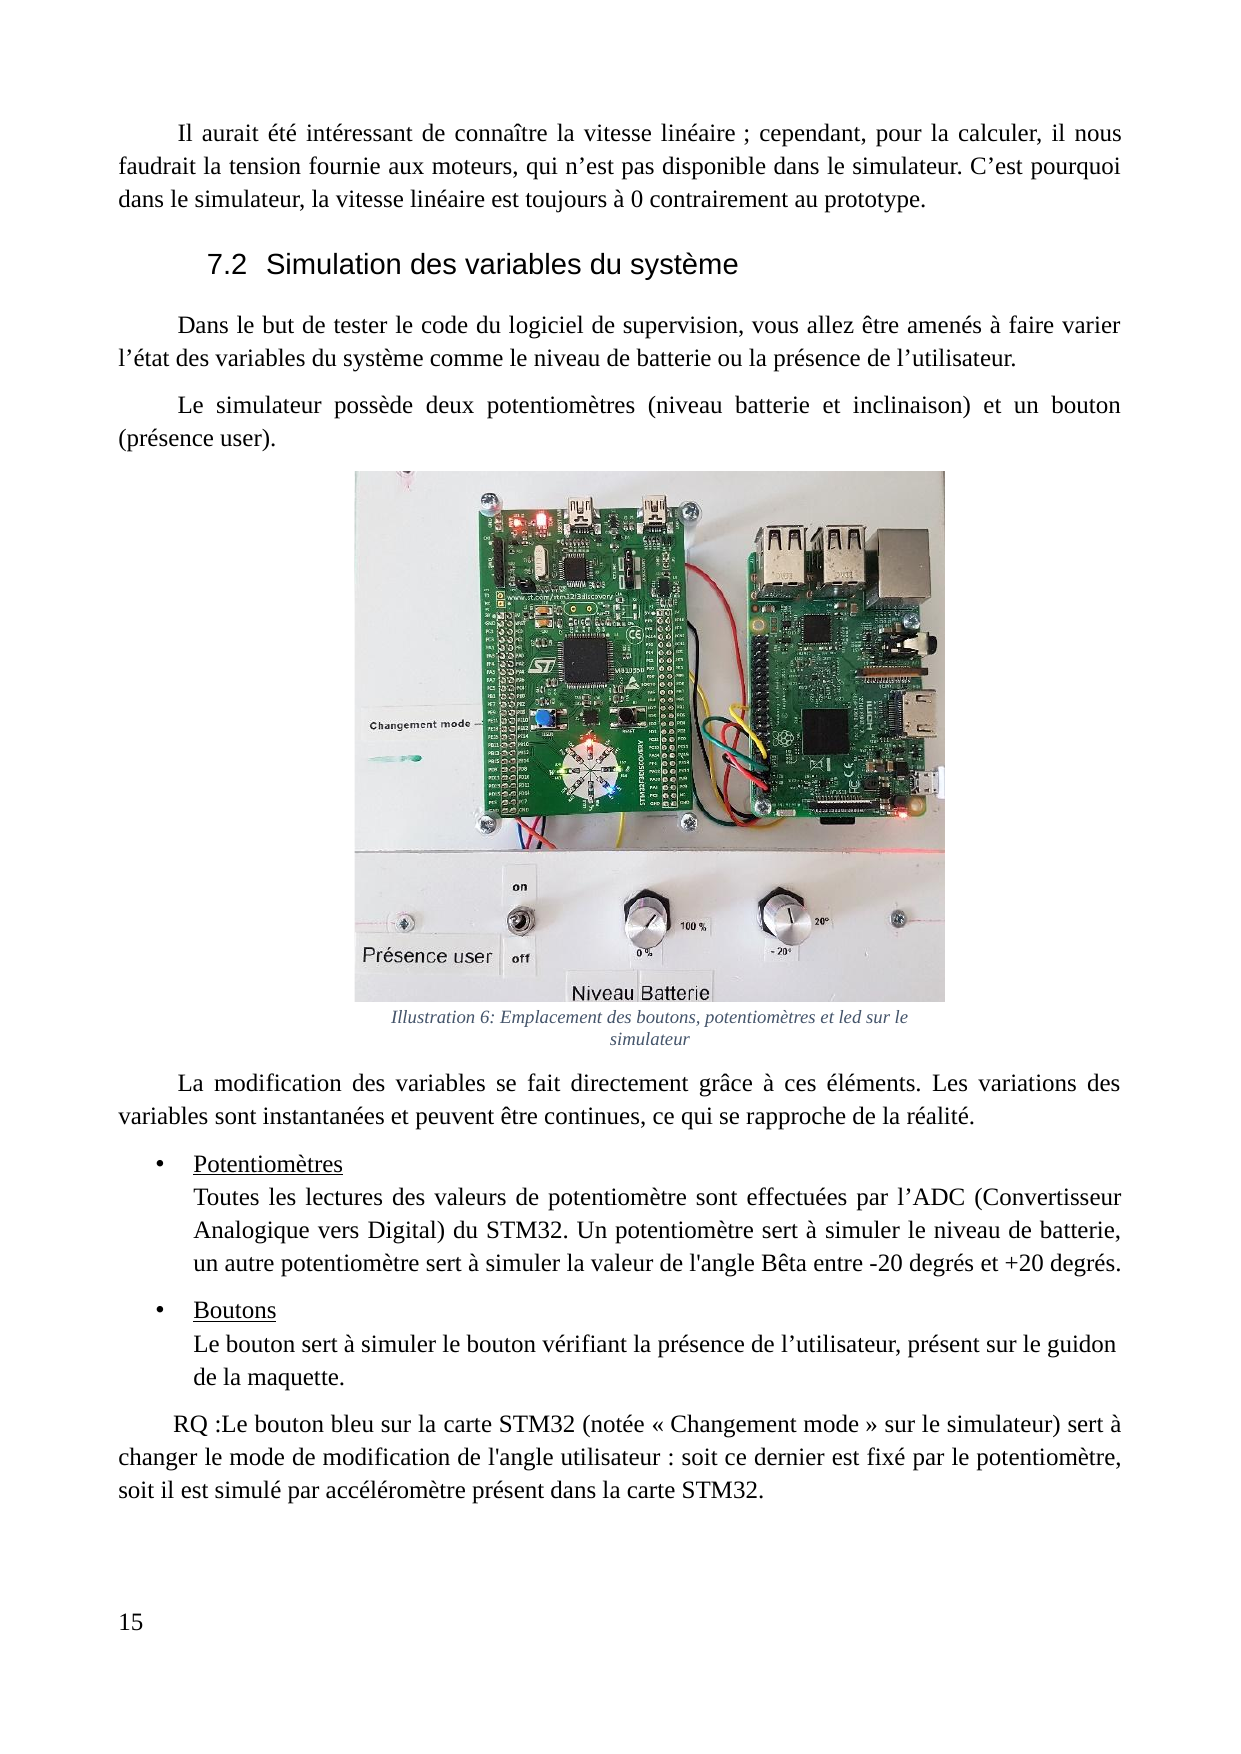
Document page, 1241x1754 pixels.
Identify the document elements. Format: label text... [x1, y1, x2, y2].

text Le simulateur possède deux potentiomètres (niveau batterie et inclinaison) et un bouton (présence user). [118, 390, 1122, 452]
text Illustration 6: Emplacement des boutons, potentiomètres et led sur le simulateur [354, 1002, 945, 1049]
picture [354, 471, 945, 1002]
list Boutons Le bouton sert à simuler le bouton vérifiant la présence de l’utilisateur, présent sur le guidon de la maquette. [156, 1296, 1122, 1390]
subtitle Simulation des variables du système [118, 247, 1122, 280]
text Il aurait été intéressant de connaître la vitesse linéaire ; cependant, pour la calculer, il nous faudrait la tension fournie aux moteurs, qui n’est pas disponible dans le simulateur. C’est pourquoi dans le simulateur, la vitesse linéaire est toujours à 0 contrairement au prototype. [118, 118, 1122, 213]
text Dans le but de tester le code du logiciel de supervision, vous allez être amenés à faire varier l’état des variables du système comme le niveau de batterie ou la présence de l’utilisateur. [118, 310, 1122, 371]
list Potentiomètres Toutes les lectures des valeurs de potentiomètre sont effectuées par l’ADC (Convertisseur Analogique vers Digital) du STM32. Un potentiomètre sert à simuler le niveau de batterie, un autre potentiomètre sert à simuler la valeur de l'angle Bêta entre -20 degrés et +20 degrés. [156, 1149, 1122, 1277]
list RQ :Le bouton bleu sur la carte STM32 (notée « Changement mode » sur le simulateur) sert à changer le mode de modification de l'angle utilisateur : soit ce dernier est fixé par le potentiomètre, soit il est simulé par accéléromètre présent dans la carte STM32. [118, 1409, 1122, 1504]
text La modification des variables se fait directement grâce à ces éléments. Les variations des variables sont instantanées et peuvent être continues, ce qui se rapproche de la réalité. [118, 1068, 1122, 1130]
